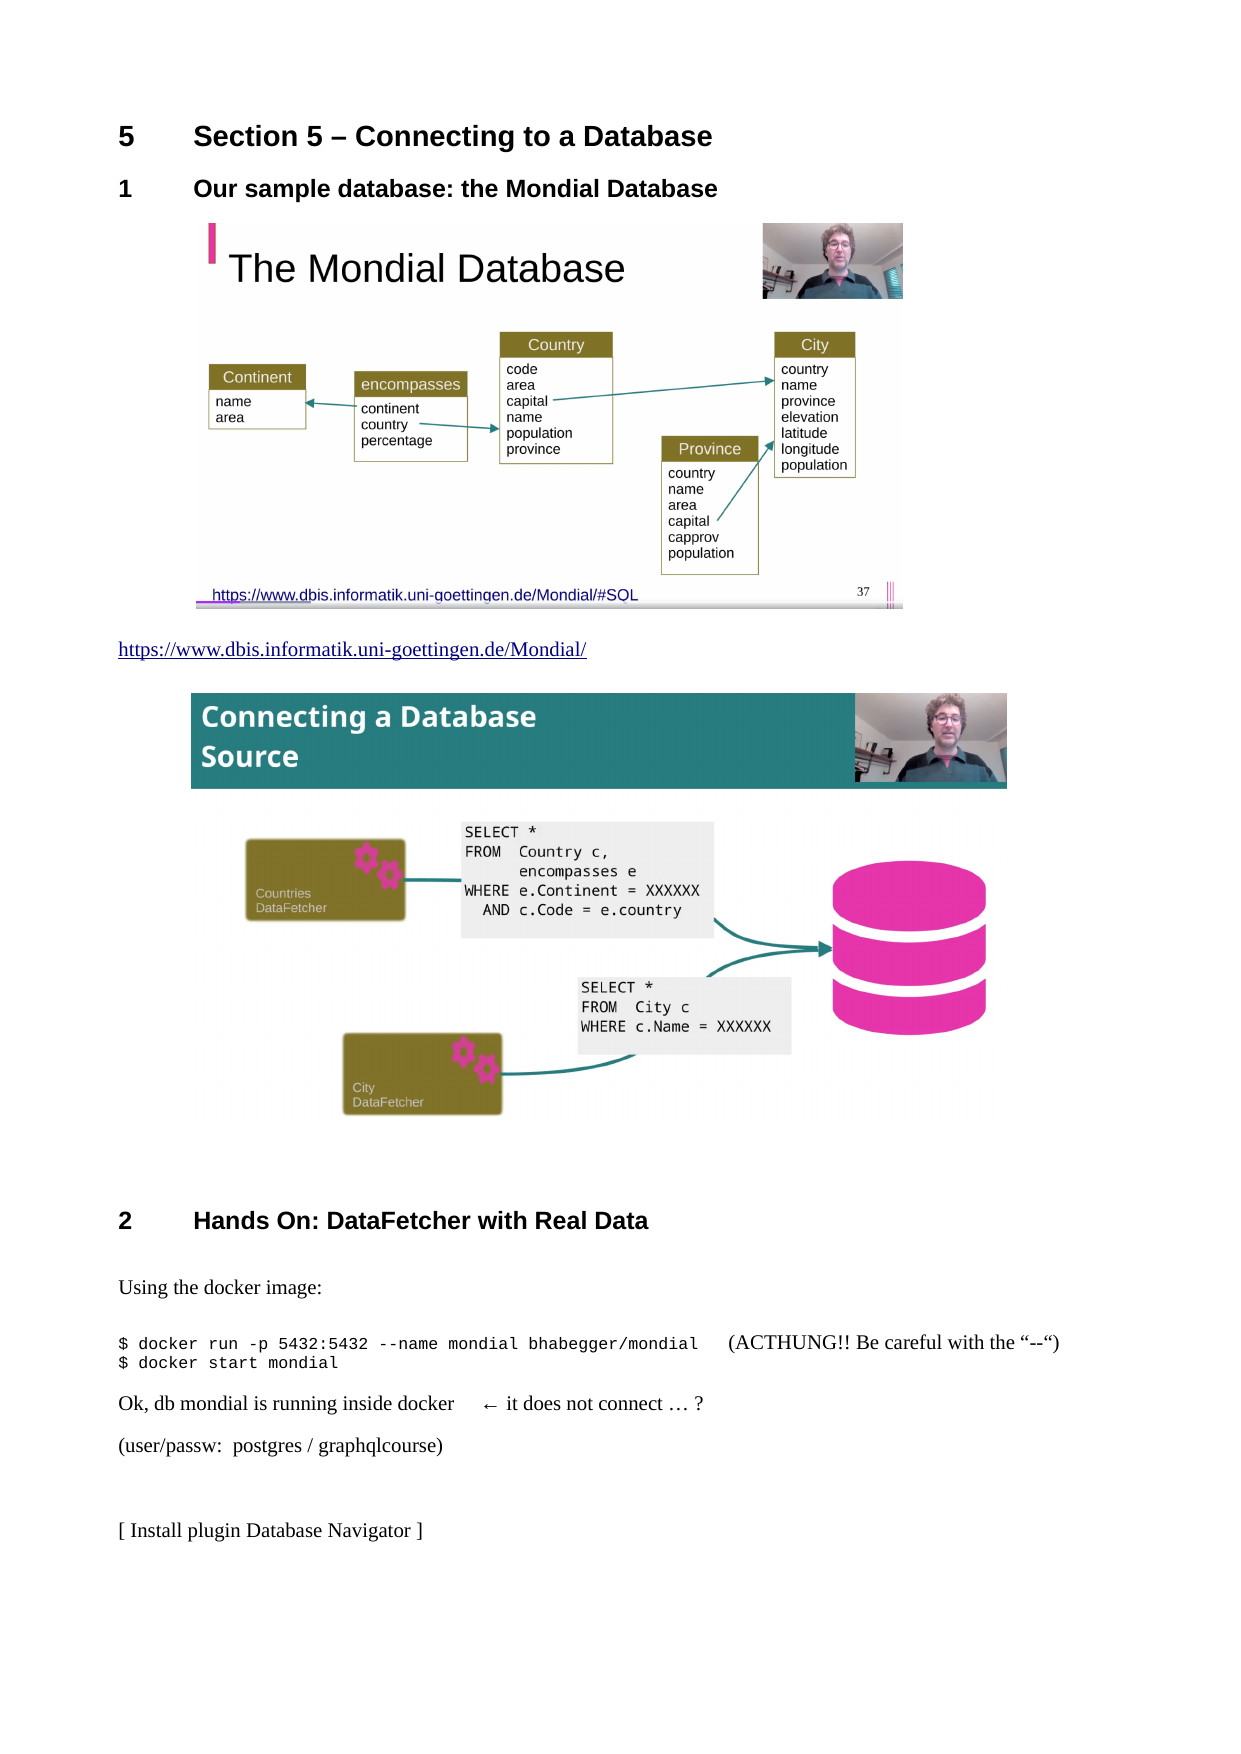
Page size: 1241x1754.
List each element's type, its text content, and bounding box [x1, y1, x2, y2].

text [ Install plugin Database Navigator ] [118, 1517, 1122, 1542]
text Ok, db mondial is running inside docker ← it does not connect … ? [118, 1391, 1122, 1415]
subtitle Our sample database: the Mondial Database [118, 174, 1122, 202]
text $ docker start mondial [118, 1355, 1122, 1373]
picture [191, 693, 1007, 1121]
text $ docker run -p 5432:5432 --name mondial bhabegger/mondial (ACTHUNG!! Be careful with the “--“) [118, 1330, 1122, 1355]
picture [196, 223, 903, 609]
text https://www.dbis.informatik.uni-goettingen.de/Mondial/ [118, 637, 1122, 661]
text Using the docker image: [118, 1275, 1122, 1299]
text (user/passw: postgres / graphqlcourse) [118, 1433, 1122, 1457]
subtitle Hands On: DataFetcher with Real Data [118, 1206, 1122, 1235]
subtitle Section 5 – Connecting to a Database [118, 119, 1122, 153]
